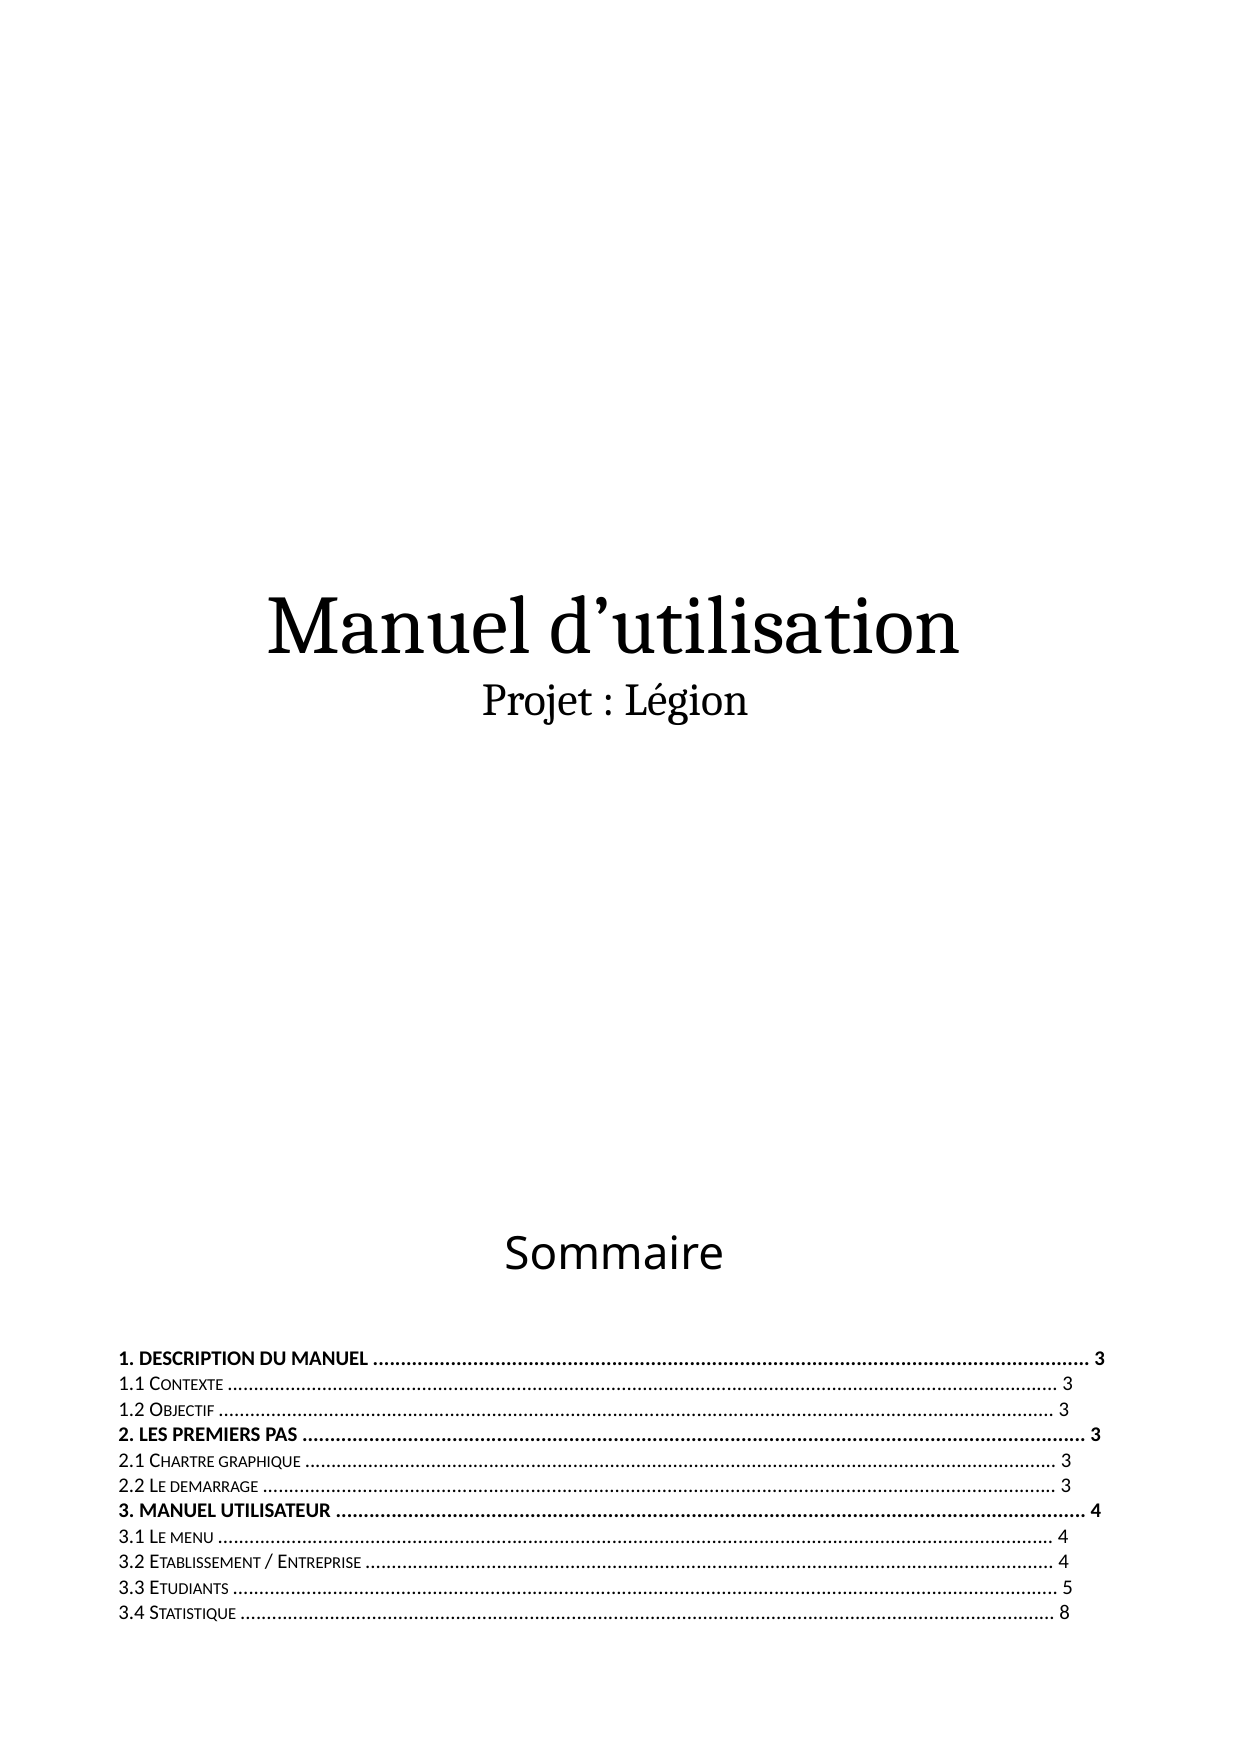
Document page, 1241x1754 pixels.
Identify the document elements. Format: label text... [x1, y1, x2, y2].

text 3.4 STATISTIQUE ........................................................................................................................................................... 8 [118, 1599, 1122, 1625]
text 2. LES PREMIERS PAS ............................................................................................................................................. 3 [118, 1421, 1122, 1447]
text 1.2 OBJECTIF ............................................................................................................................................................... 3 [118, 1396, 1122, 1421]
text Projet : Légion [118, 674, 1122, 727]
text 3.3 ETUDIANTS ............................................................................................................................................................. 5 [118, 1574, 1122, 1599]
text 3.1 LE MENU ............................................................................................................................................................... 4 [118, 1523, 1122, 1548]
text 3. MANUEL UTILISATEUR ....................................................................................................................................... 4 [118, 1498, 1122, 1523]
text Manuel d’utilisation [118, 578, 1122, 674]
text 2.1 CHARTRE GRAPHIQUE ............................................................................................................................................... 3 [118, 1447, 1122, 1472]
text 2.2 LE DEMARRAGE ....................................................................................................................................................... 3 [118, 1472, 1122, 1498]
text 1. DESCRIPTION DU MANUEL ................................................................................................................................. 3 [118, 1345, 1122, 1371]
text 3.2 ETABLISSEMENT / ENTREPRISE ................................................................................................................................... 4 [118, 1548, 1122, 1574]
text Sommaire [118, 1220, 1122, 1283]
text 1.1 CONTEXTE .............................................................................................................................................................. 3 [118, 1371, 1122, 1396]
